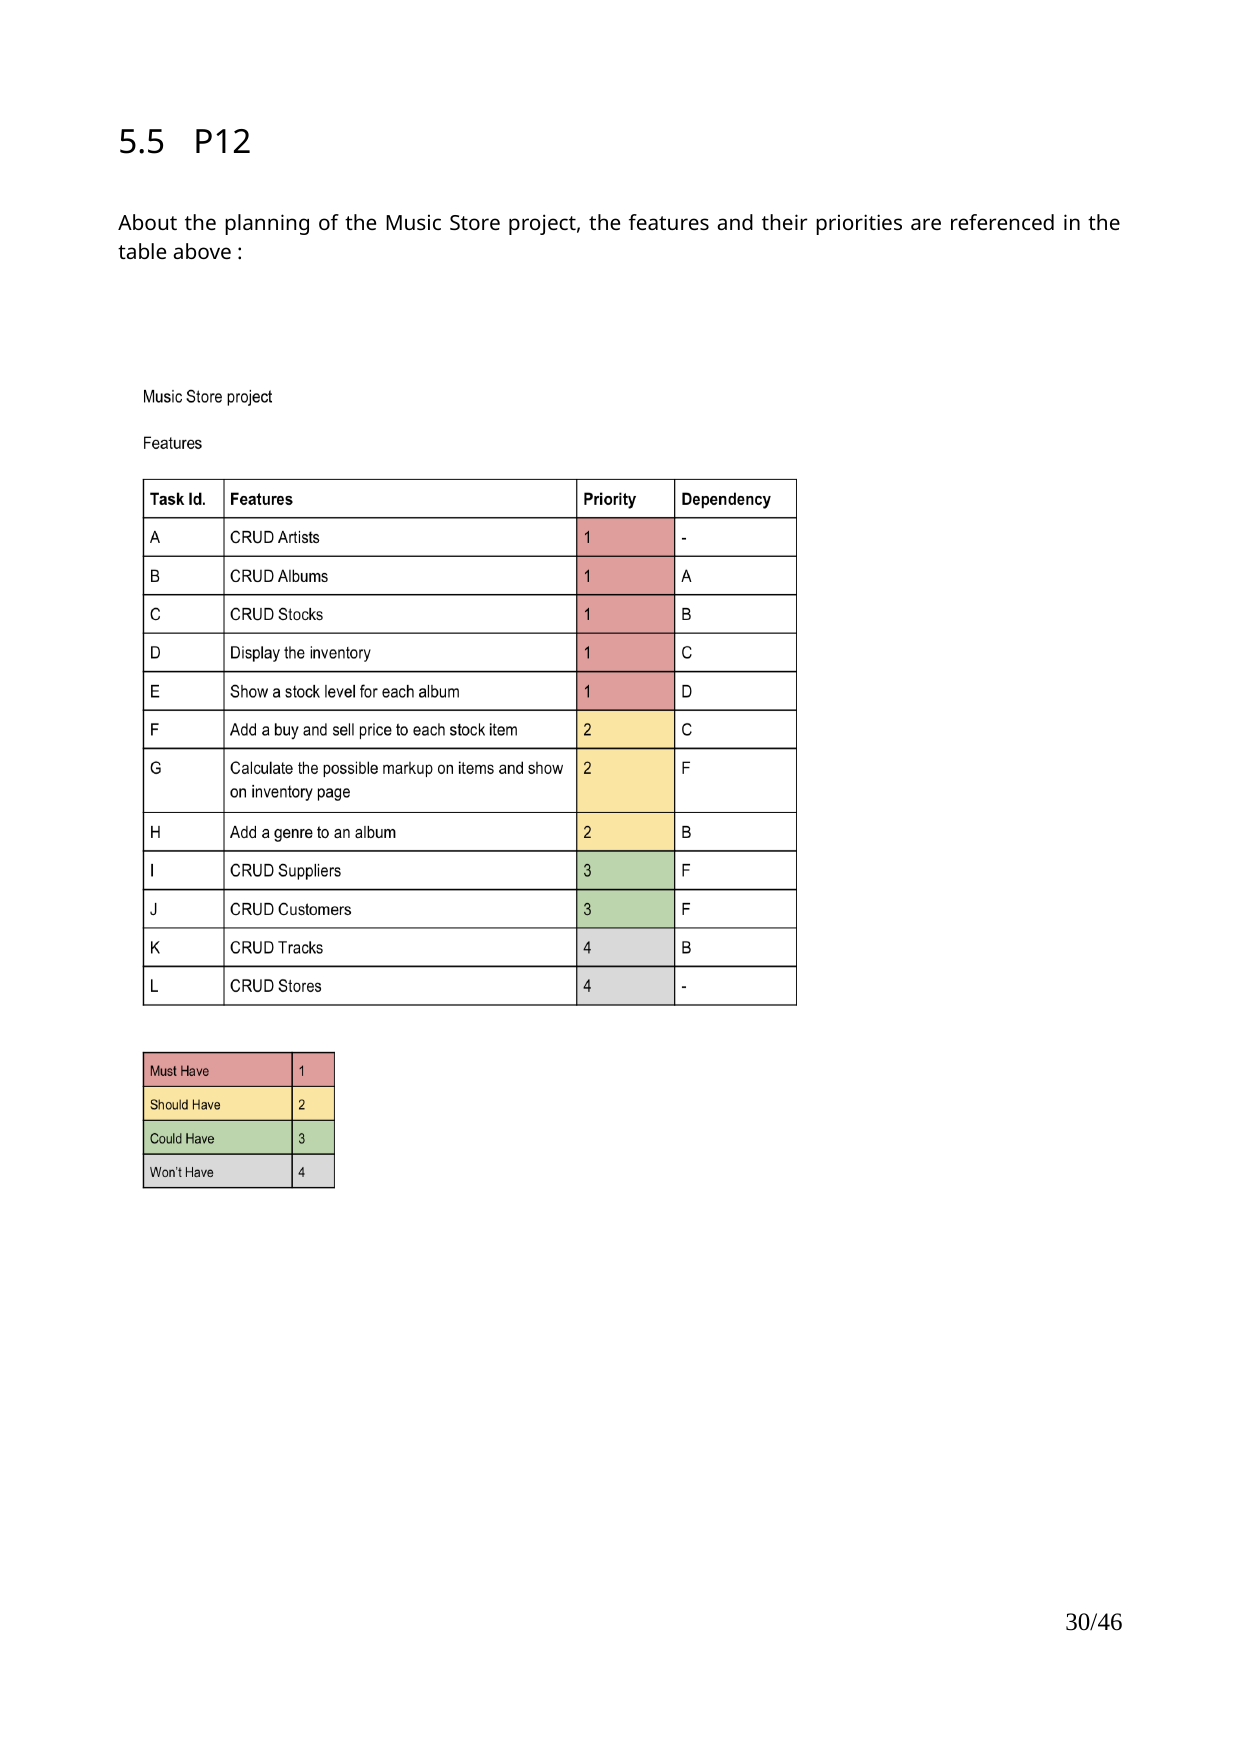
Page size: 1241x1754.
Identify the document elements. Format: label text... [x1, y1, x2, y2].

picture [126, 367, 829, 1208]
text About the planning of the Music Store project, the features and their priorities are referenced in the table above : [118, 208, 1122, 265]
title P12 [118, 118, 1122, 163]
